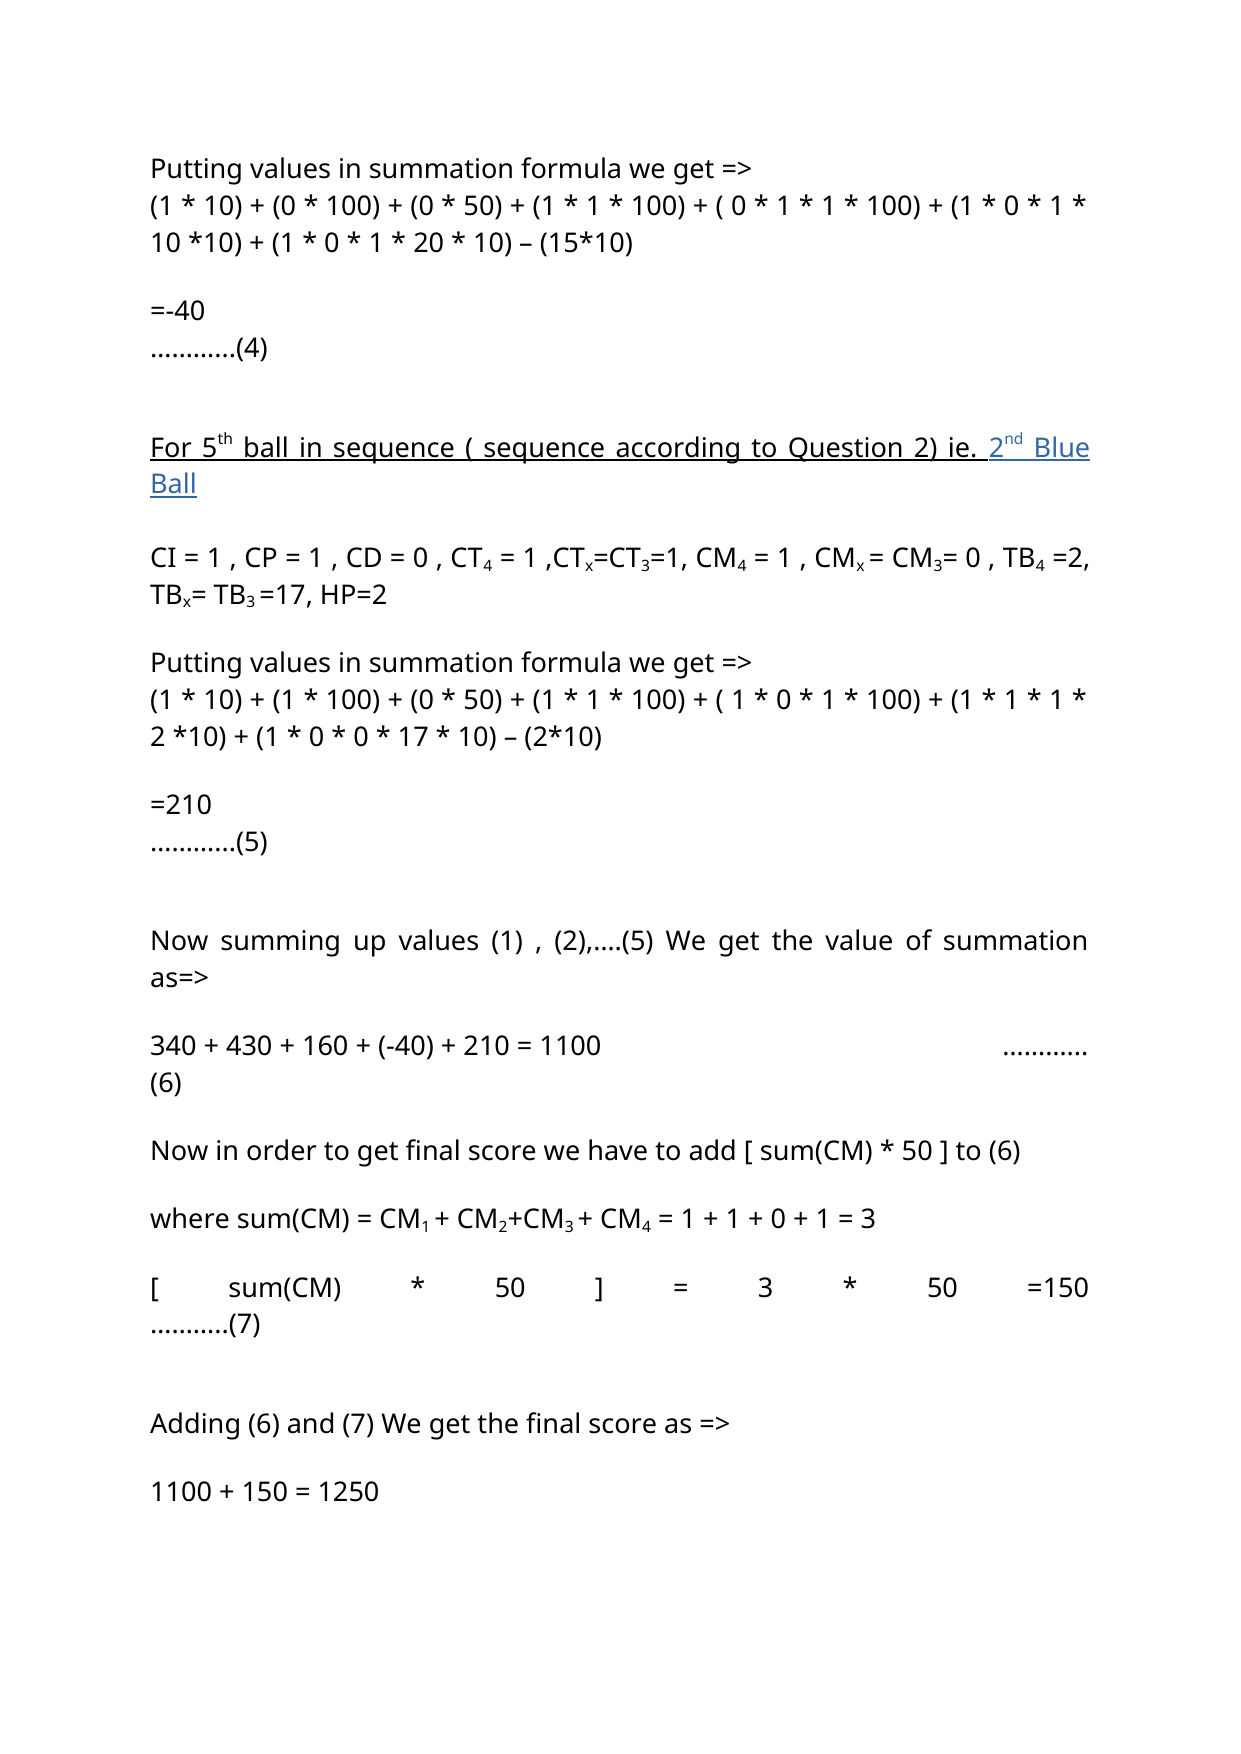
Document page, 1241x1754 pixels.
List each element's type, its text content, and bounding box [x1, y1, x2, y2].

text Putting values in summation formula we get => [150, 644, 1090, 681]
text 1100 + 150 = 1250 [150, 1472, 1090, 1509]
text Now in order to get final score we have to add [ sum(CM) * 50 ] to (6) [150, 1132, 1090, 1169]
text Now summing up values (1) , (2),….(5) We get the value of summation as=> [150, 922, 1090, 996]
text (1 * 10) + (1 * 100) + (0 * 50) + (1 * 1 * 100) + ( 1 * 0 * 1 * 100) + (1 * 1 * 1 * 2 *10) + (1 * 0 * 0 * 17 * 10) – (2*10) [150, 681, 1090, 754]
text Ball [150, 460, 1090, 502]
text where sum(CM) = CM1 + CM2+CM3 + CM4 = 1 + 1 + 0 + 1 = 3 [150, 1200, 1090, 1237]
text [ sum(CM) * 50 ] = 3 * 50 =150 ………..(7) [150, 1268, 1090, 1342]
text =-40 ………...(4) [150, 292, 1090, 366]
text Putting values in summation formula we get => [150, 150, 1090, 187]
text =210 ………...(5) [150, 786, 1090, 859]
text CI = 1 , CP = 1 , CD = 0 , CT4 = 1 ,CTx=CT3=1, CM4 = 1 , CMx = CM3= 0 , TB4 =2, TBx= TB3 =17, HP=2 [150, 539, 1090, 612]
text Adding (6) and (7) We get the final score as => [150, 1404, 1090, 1441]
text For 5th ball in sequence ( sequence according to Question 2) ie. 2nd Blue [150, 428, 1090, 459]
text 340 + 430 + 160 + (-40) + 210 = 1100 ………...(6) [150, 1027, 1090, 1101]
text (1 * 10) + (0 * 100) + (0 * 50) + (1 * 1 * 100) + ( 0 * 1 * 1 * 100) + (1 * 0 * 1 * 10 *10) + (1 * 0 * 1 * 20 * 10) – (15*10) [150, 187, 1090, 261]
